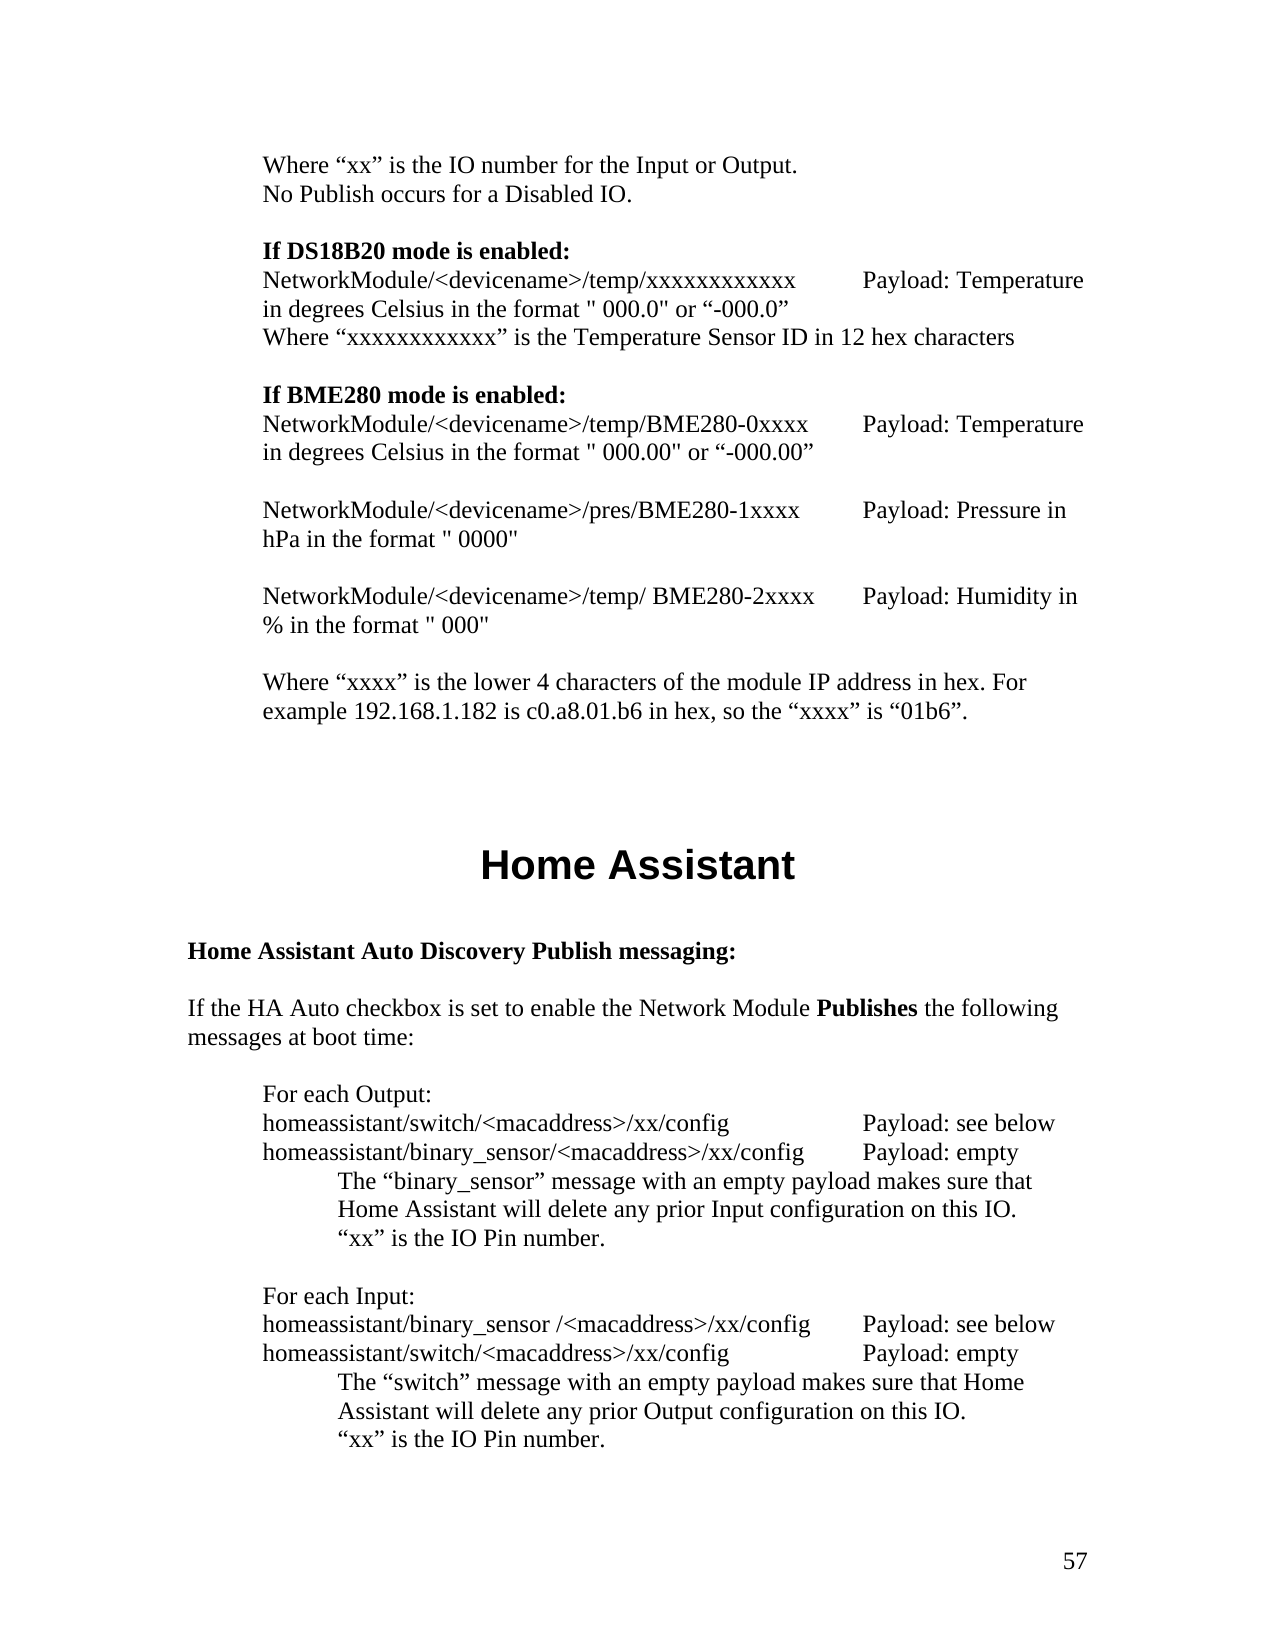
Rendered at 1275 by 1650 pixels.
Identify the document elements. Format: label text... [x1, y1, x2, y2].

text NetworkModule/<devicename>/temp/xxxxxxxxxxxx Payload: Temperature in degrees Celsius in the format " 000.0" or “-000.0” [262, 265, 1087, 322]
text homeassistant/binary_sensor/<macaddress>/xx/config Payload: empty [262, 1137, 1087, 1166]
text NetworkModule/<devicename>/temp/BME280-0xxxx Payload: Temperature in degrees Celsius in the format " 000.00" or “-000.00” [262, 409, 1087, 466]
text Home Assistant Auto Discovery Publish messaging: [187, 936, 1087, 964]
text homeassistant/binary_sensor /<macaddress>/xx/config Payload: see below [187, 1309, 1087, 1338]
text Where “xxxxxxxxxxxx” is the Temperature Sensor ID in 12 hex characters [262, 322, 1087, 351]
text The “switch” message with an empty payload makes sure that Home Assistant will delete any prior Output configuration on this IO. [337, 1367, 1087, 1424]
text For each Output: [187, 1079, 1087, 1108]
text “xx” is the IO Pin number. [337, 1223, 1087, 1252]
text Where “xxxx” is the lower 4 characters of the module IP address in hex. For example 192.168.1.182 is c0.a8.01.b6 in hex, so the “xxxx” is “01b6”. [262, 667, 1087, 725]
text Home Assistant [187, 840, 1087, 888]
text NetworkModule/<devicename>/pres/BME280-1xxxx Payload: Pressure in hPa in the format " 0000" [262, 495, 1087, 552]
text homeassistant/switch/<macaddress>/xx/config Payload: empty [262, 1338, 1087, 1367]
text If the HA Auto checkbox is set to enable the Network Module Publishes the following messages at boot time: [187, 993, 1087, 1051]
text The “binary_sensor” message with an empty payload makes sure that Home Assistant will delete any prior Input configuration on this IO. [337, 1166, 1087, 1223]
text homeassistant/switch/<macaddress>/xx/config Payload: see below [187, 1108, 1087, 1137]
text If DS18B20 mode is enabled: [262, 236, 1087, 265]
text For each Input: [187, 1281, 1087, 1309]
text “xx” is the IO Pin number. [337, 1424, 1087, 1453]
text No Publish occurs for a Disabled IO. [187, 179, 1087, 207]
text NetworkModule/<devicename>/temp/ BME280-2xxxx Payload: Humidity in % in the format " 000" [262, 581, 1087, 639]
text If BME280 mode is enabled: [262, 380, 1087, 409]
text Where “xx” is the IO number for the Input or Output. [187, 150, 1087, 179]
